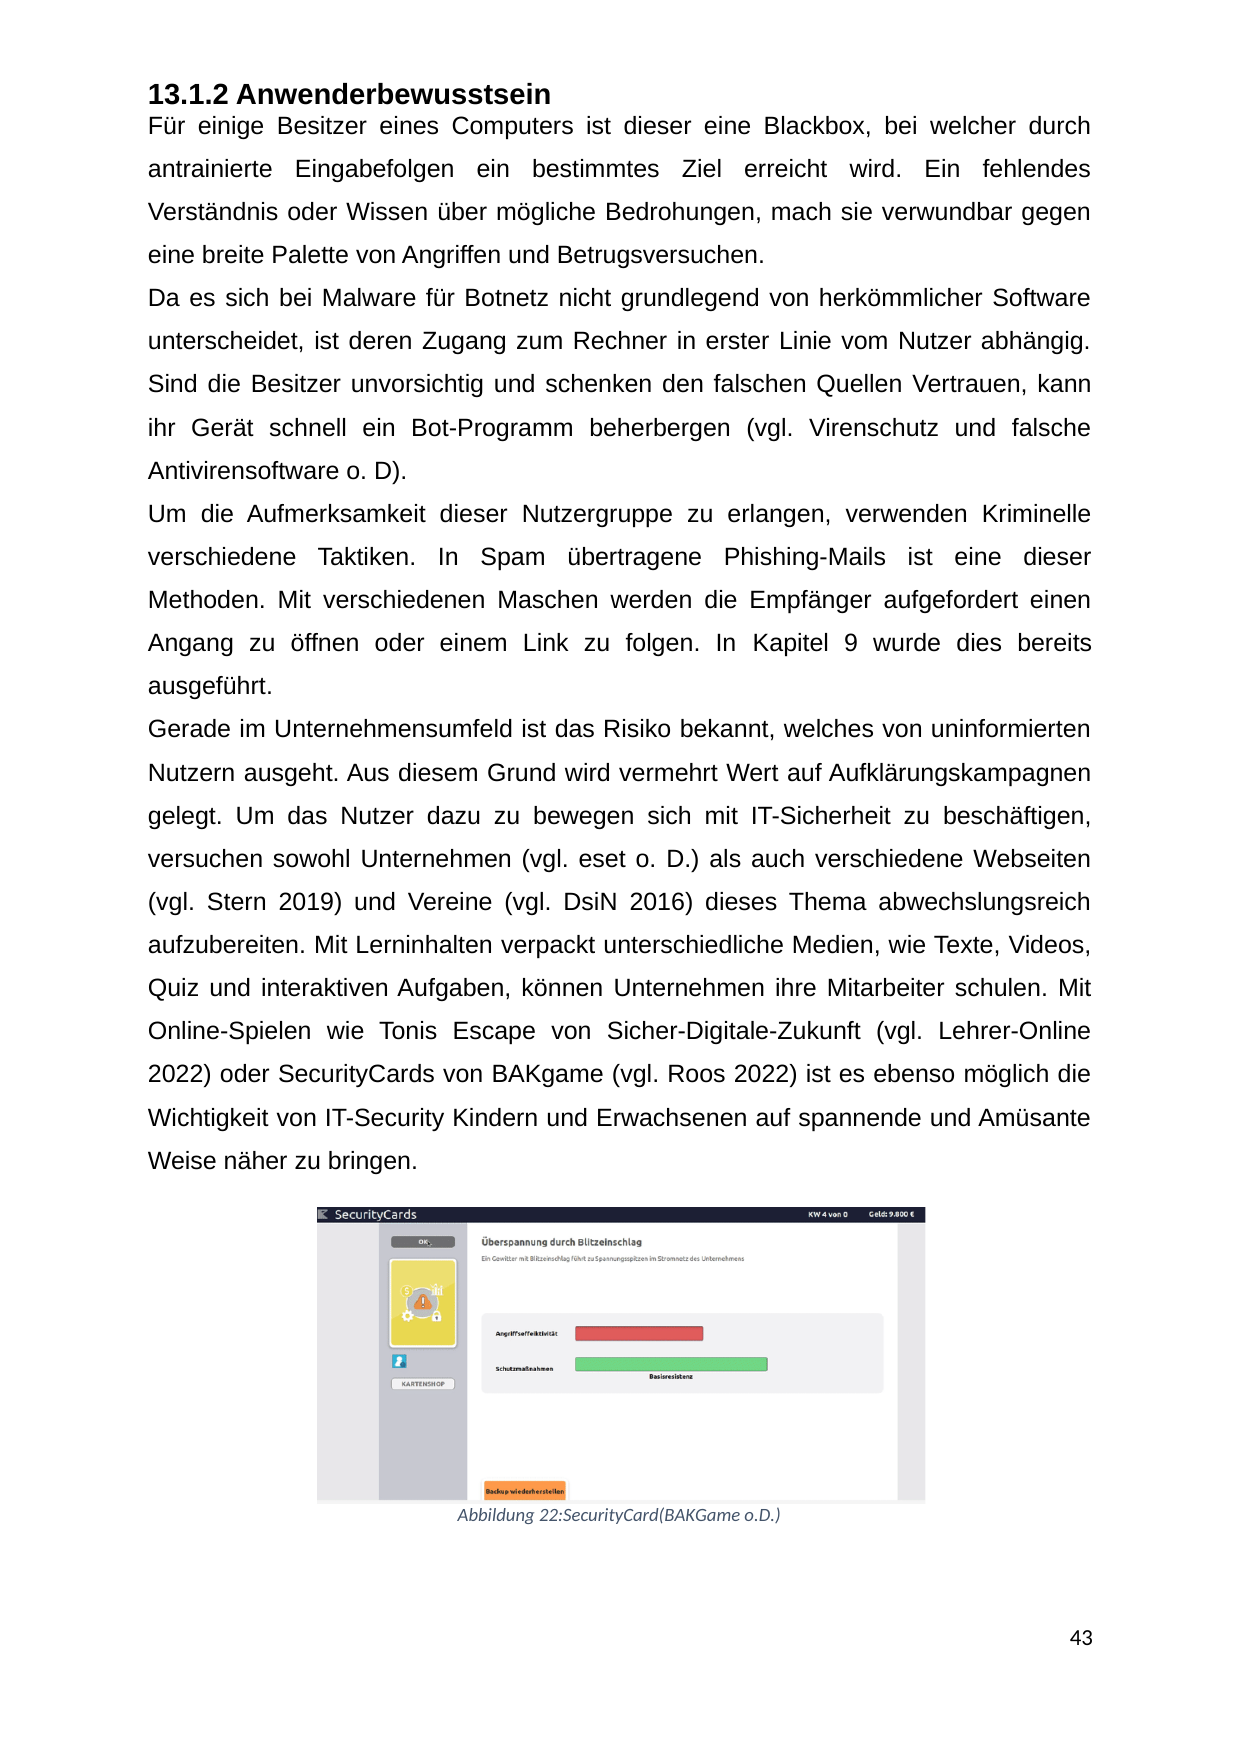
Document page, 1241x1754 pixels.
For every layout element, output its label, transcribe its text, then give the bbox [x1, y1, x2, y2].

text Für einige Besitzer eines Computers ist dieser eine Blackbox, bei welcher durch antrainierte Eingabefolgen ein bestimmtes Ziel erreicht wird. Ein fehlendes Verständnis oder Wissen über mögliche Bedrohungen, mach sie verwundbar gegen eine breite Palette von Angriffen und Betrugsversuchen. Da es sich bei Malware für Botnetz nicht grundlegend von herkömmlicher Software unterscheidet, ist deren Zugang zum Rechner in erster Linie vom Nutzer abhängig. Sind die Besitzer unvorsichtig und schenken den falschen Quellen Vertrauen, kann ihr Gerät schnell ein Bot-Programm beherbergen (vgl. Virenschutz und falsche Antivirensoftware o. D). Um die Aufmerksamkeit dieser Nutzergruppe zu erlangen, verwenden Kriminelle verschiedene Taktiken. In Spam übertragene Phishing-Mails ist eine dieser Methoden. Mit verschiedenen Maschen werden die Empfänger aufgefordert einen Angang zu öffnen oder einem Link zu folgen. In Kapitel 9 wurde dies bereits ausgeführt. Gerade im Unternehmensumfeld ist das Risiko bekannt, welches von uninformierten Nutzern ausgeht. Aus diesem Grund wird vermehrt Wert auf Aufklärungskampagnen gelegt. Um das Nutzer dazu zu bewegen sich mit IT-Sicherheit zu beschäftigen, versuchen sowohl Unternehmen (vgl. eset o. D.) als auch verschiedene Webseiten (vgl. Stern 2019) und Vereine (vgl. DsiN 2016) dieses Thema abwechslungsreich aufzubereiten. Mit Lerninhalten verpackt unterschiedliche Medien, wie Texte, Videos, Quiz und interaktiven Aufgaben, können Unternehmen ihre Mitarbeiter schulen. Mit Online-Spielen wie Tonis Escape von Sicher-Digitale-Zukunft (vgl. Lehrer-Online 2022) oder SecurityCards von BAKgame (vgl. Roos 2022) ist es ebenso möglich die Wichtigkeit von IT-Security Kindern und Erwachsenen auf spannende und Amüsante Weise näher zu bringen. [148, 111, 1093, 1174]
text Abbildung 22:SecurityCard(BAKGame o.D.) [148, 1503, 1093, 1526]
subtitle 13.1.2 Anwenderbewusstsein [148, 77, 1093, 111]
